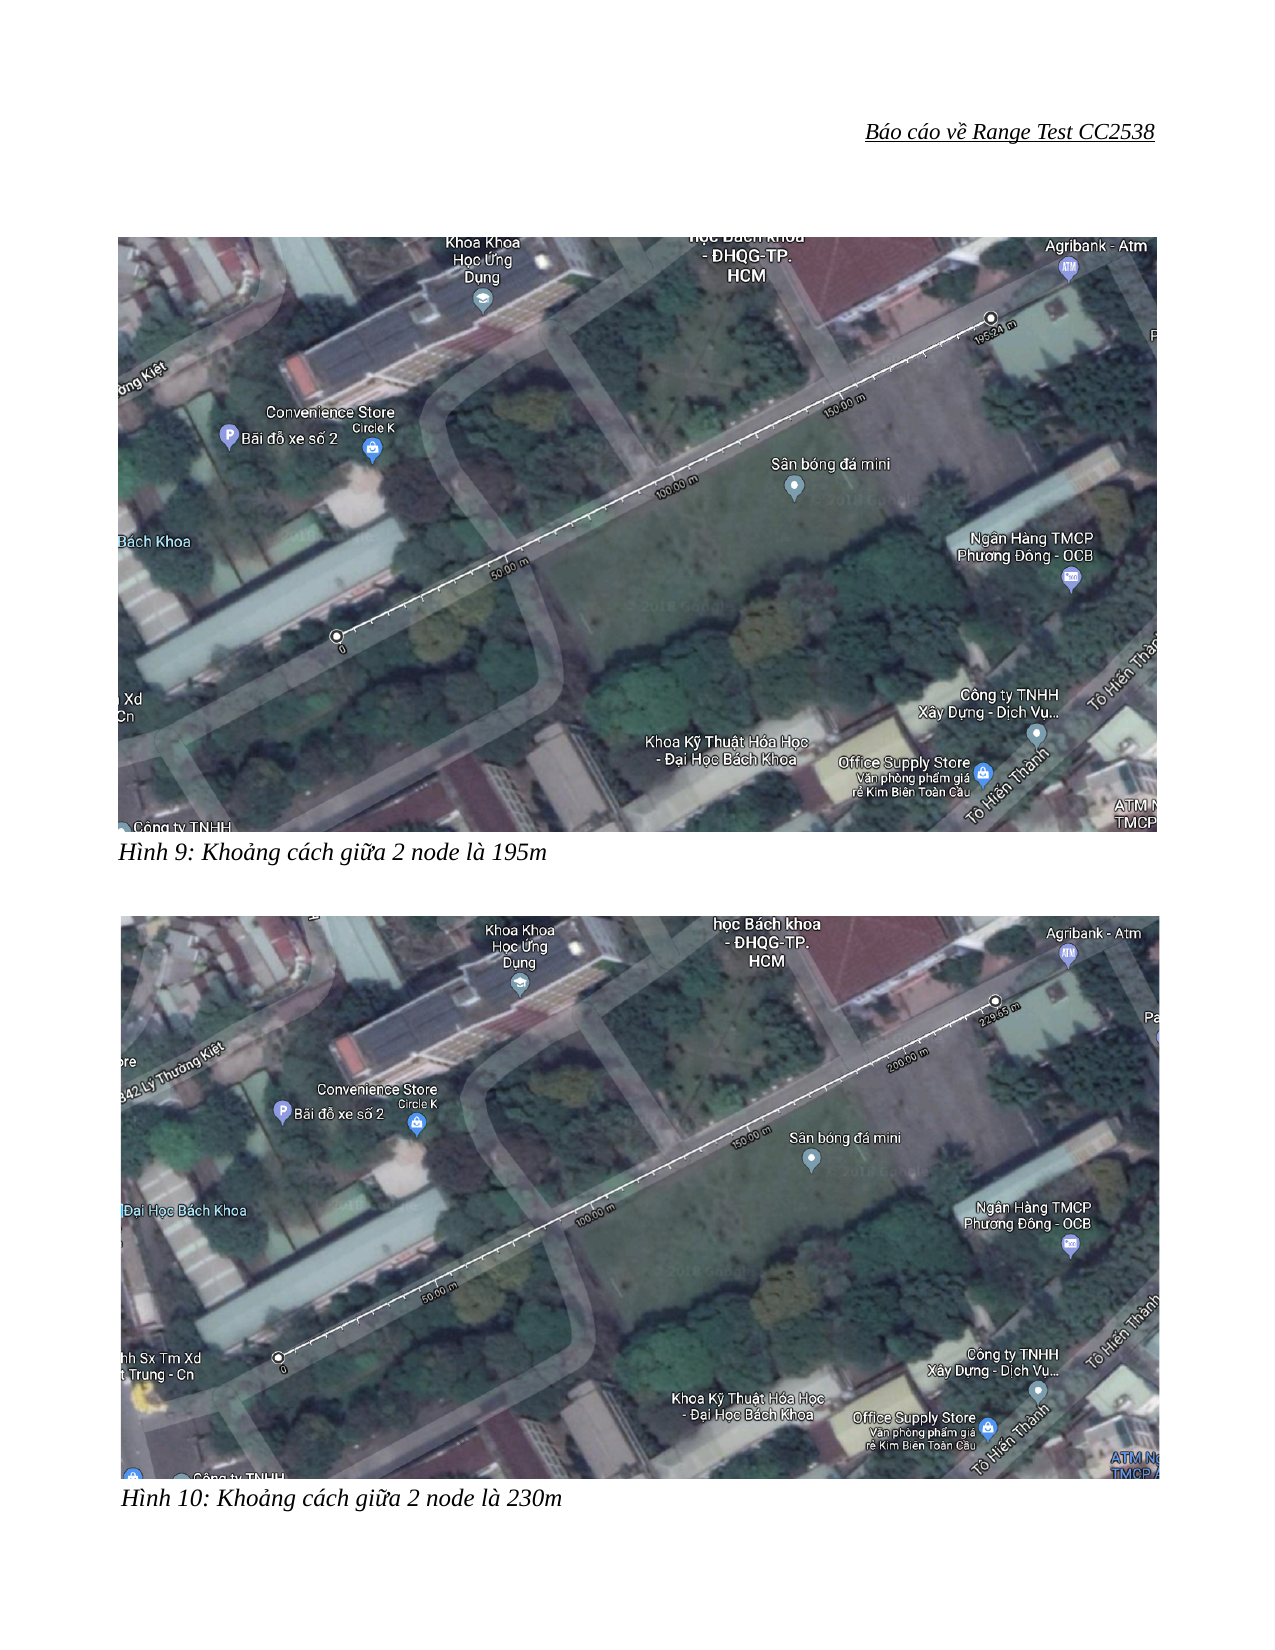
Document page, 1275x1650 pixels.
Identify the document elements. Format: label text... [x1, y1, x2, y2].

picture [118, 237, 1157, 832]
text Hình 10: Khoảng cách giữa 2 node là 230m [121, 1479, 1159, 1512]
text Hình 9: Khoảng cách giữa 2 node là 195m [118, 832, 1157, 866]
picture [120, 916, 1160, 1479]
